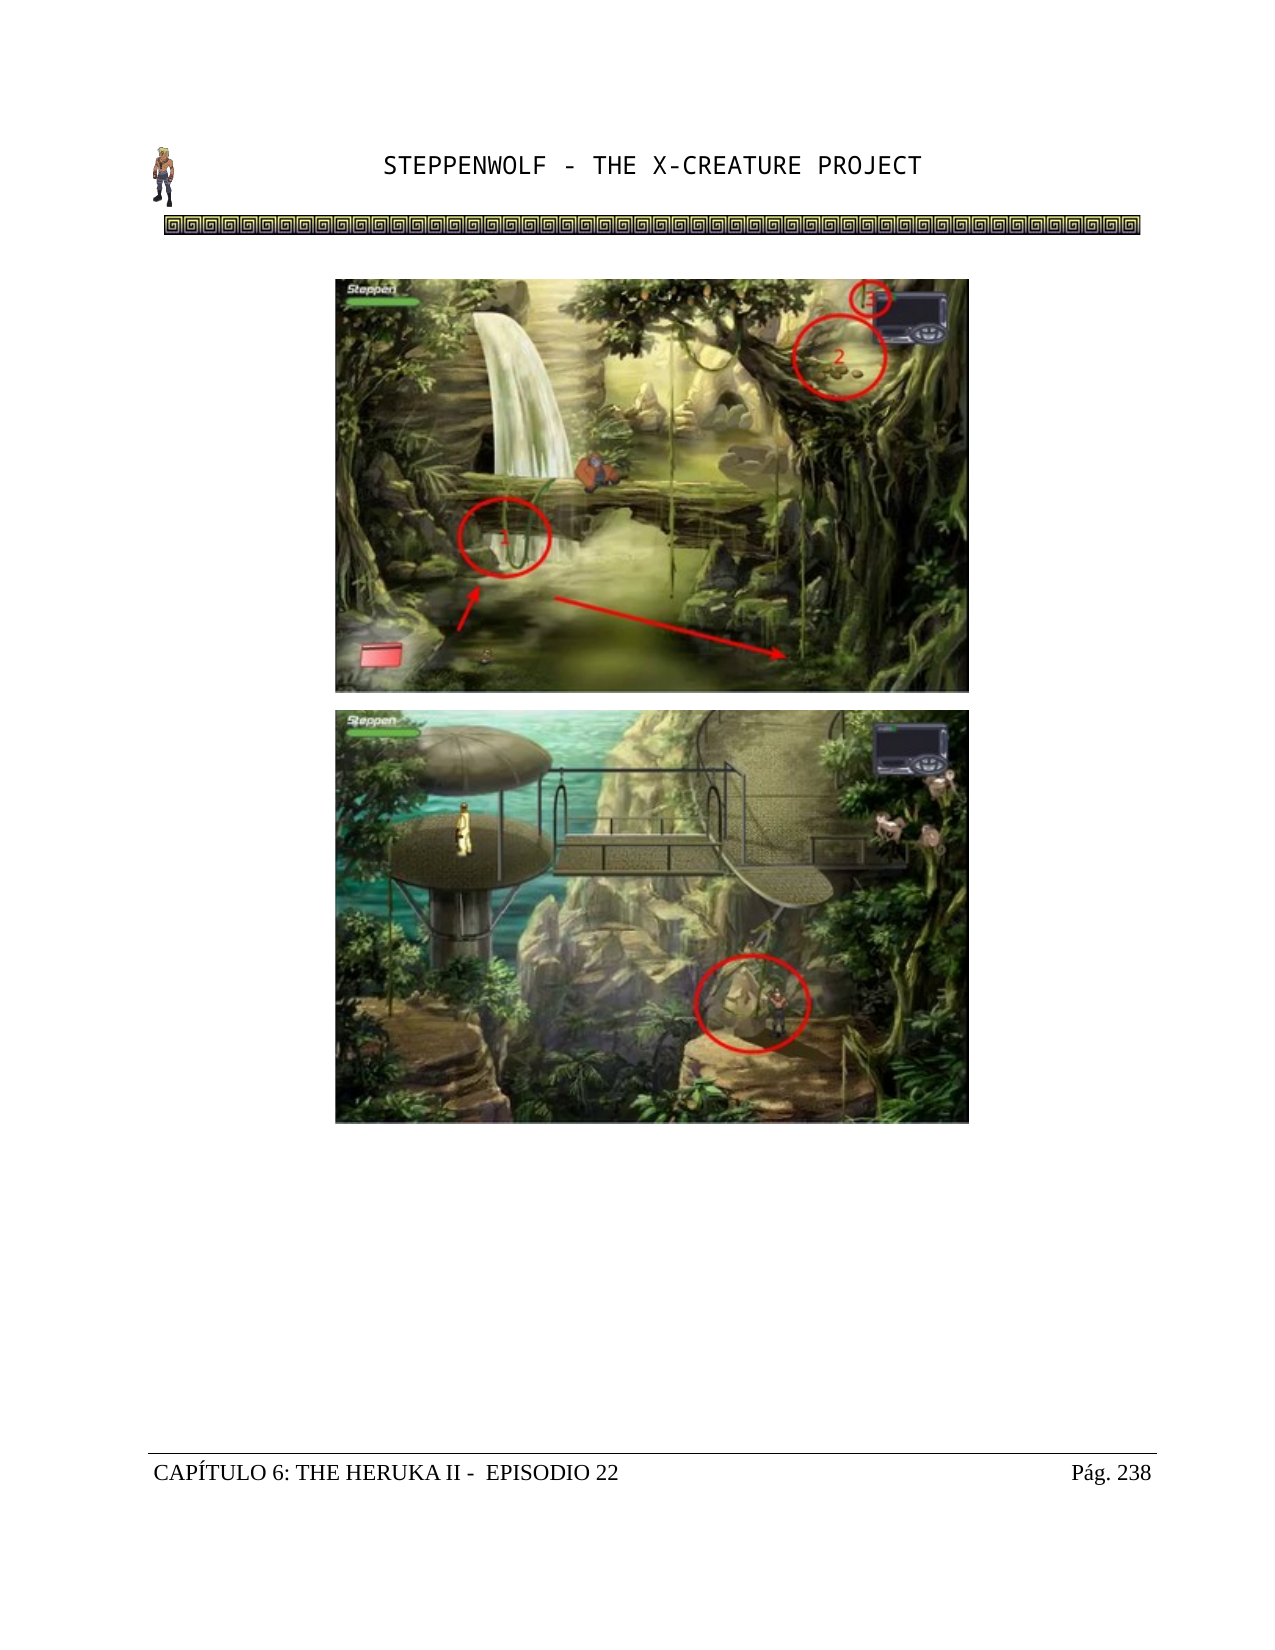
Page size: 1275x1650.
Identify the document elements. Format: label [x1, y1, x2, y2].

picture [335, 710, 969, 1124]
picture [147, 147, 181, 207]
picture [335, 279, 969, 693]
picture [164, 215, 1141, 235]
